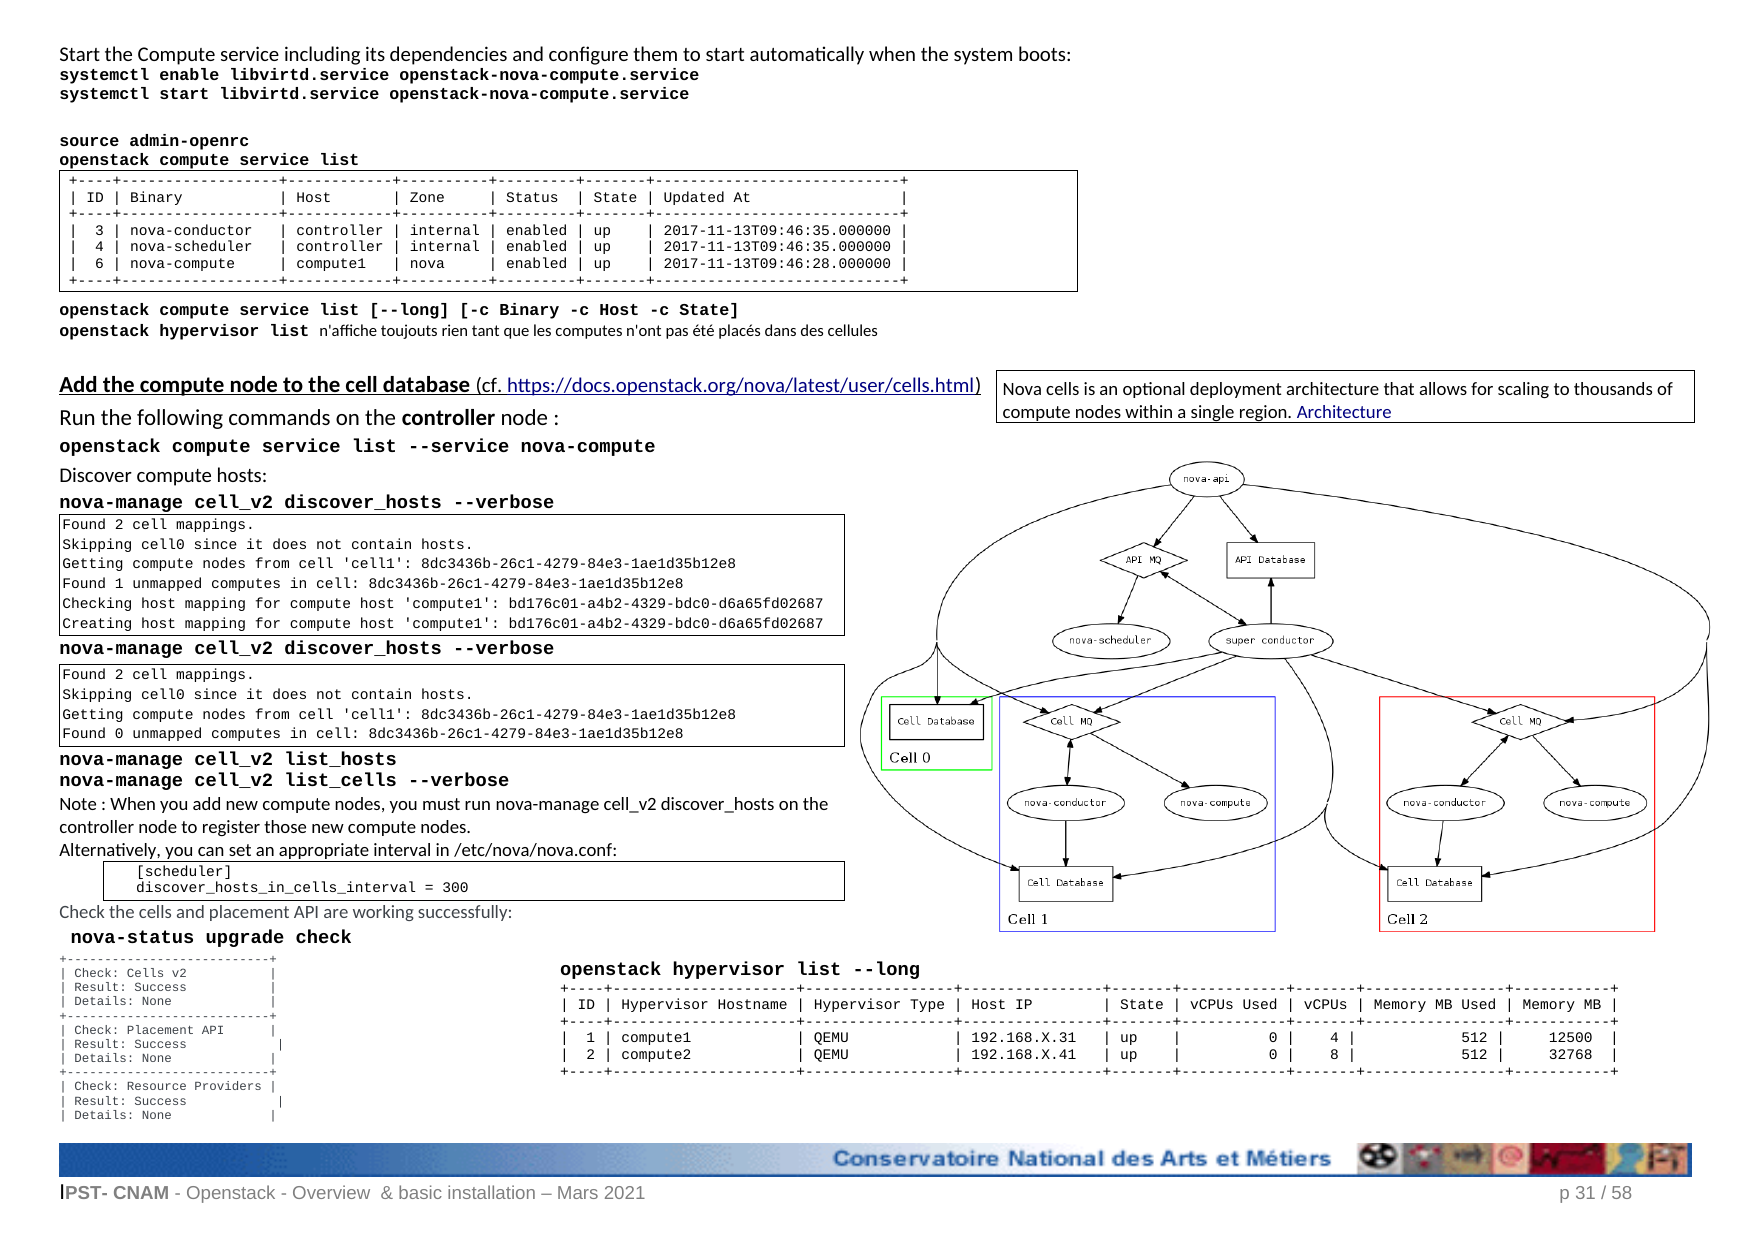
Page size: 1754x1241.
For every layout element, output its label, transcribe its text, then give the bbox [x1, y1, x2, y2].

text | ID | Binary | Host | Zone | Status | State | Updated At | [60, 187, 1077, 203]
text Getting compute nodes from cell 'cell1': 8dc3436b-26c1-4279-84e3-1ae1d35b12e8 [60, 704, 844, 723]
text +---------------------------+ [59, 1009, 774, 1024]
text | 4 | nova-scheduler | controller | internal | enabled | up | 2017-11-13T09:46:35.000000 | [60, 236, 1077, 253]
text +---------------------------+ [59, 1066, 774, 1080]
text Getting compute nodes from cell 'cell1': 8dc3436b-26c1-4279-84e3-1ae1d35b12e8 [60, 554, 844, 573]
text | Check: Resource Providers | [59, 1080, 774, 1094]
text | Details: None | [59, 995, 774, 1009]
text Alternatively, you can set an appropriate interval in /etc/nova/nova.conf: [59, 838, 844, 861]
text Checking host mapping for compute host 'compute1': bd176c01-a4b2-4329-bdc0-d6a65fd02687 [60, 593, 844, 613]
text openstack compute service list --service nova-compute [59, 437, 1695, 458]
text nova-manage cell_v2 list_cells --verbose [59, 771, 844, 792]
text Skipping cell0 since it does not contain hosts. [60, 684, 844, 704]
text | Details: None | [59, 1109, 774, 1123]
text openstack hypervisor list n'affiche toujouts rien tant que les computes n'ont pas été placés dans des cellules [59, 321, 1695, 342]
text nova-manage cell_v2 list_hosts [59, 749, 844, 771]
text Found 2 cell mappings. [60, 515, 844, 534]
picture [849, 453, 1727, 946]
text +---------------------------+ [59, 953, 774, 967]
text Add the compute node to the cell database (cf. https://docs.openstack.org/nova/latest/user/cells.html) [59, 370, 996, 398]
text Start the Compute service including its dependencies and configure them to start automatically when the system boots: [59, 41, 1695, 67]
text Creating host mapping for compute host 'compute1': bd176c01-a4b2-4329-bdc0-d6a65fd02687 [60, 613, 844, 635]
text openstack compute service list [--long] [-c Binary -c Host -c State] [59, 302, 1695, 321]
text systemctl enable libvirtd.service openstack-nova-compute.service [59, 67, 1695, 86]
text | Details: None | [59, 1052, 774, 1066]
text Note : When you add new compute nodes, you must run nova-manage cell_v2 discover_hosts on the controller node to register those new compute nodes. [59, 792, 844, 838]
text Skipping cell0 since it does not contain hosts. [60, 534, 844, 553]
list discover_hosts_in_cells_interval = 300 [104, 877, 844, 900]
text | Check: Placement API | [59, 1024, 774, 1038]
text nova-manage cell_v2 discover_hosts --verbose [59, 639, 849, 660]
text systemctl start libvirtd.service openstack-nova-compute.service [59, 86, 1695, 104]
text +----+------------------+------------+----------+---------+-------+----------------------------+ [60, 171, 1077, 187]
text source admin-openrc [59, 132, 1695, 151]
text openstack compute service list [59, 151, 1695, 170]
text +----+------------------+------------+----------+---------+-------+----------------------------+ [60, 269, 1077, 291]
text | 3 | nova-conductor | controller | internal | enabled | up | 2017-11-13T09:46:35.000000 | [60, 220, 1077, 236]
text | Check: Cells v2 | [59, 967, 774, 981]
text Discover compute hosts: [59, 462, 849, 488]
text Check the cells and placement API are working successfully: [59, 900, 849, 923]
text nova-manage cell_v2 discover_hosts --verbose [59, 493, 849, 514]
text Found 2 cell mappings. [60, 665, 844, 684]
list [scheduler] [104, 862, 844, 877]
text | 6 | nova-compute | compute1 | nova | enabled | up | 2017-11-13T09:46:28.000000 | [60, 253, 1077, 269]
text Run the following commands on the controller node : [59, 403, 1695, 431]
text +----+------------------+------------+----------+---------+-------+----------------------------+ [60, 203, 1077, 220]
text nova-status upgrade check [59, 927, 1695, 949]
text Found 0 unmapped computes in cell: 8dc3436b-26c1-4279-84e3-1ae1d35b12e8 [60, 724, 844, 746]
text | Result: Success | [59, 981, 774, 995]
text | Result: Success | [59, 1038, 774, 1052]
text Found 1 unmapped computes in cell: 8dc3436b-26c1-4279-84e3-1ae1d35b12e8 [60, 573, 844, 593]
text | Result: Success | [59, 1094, 774, 1109]
